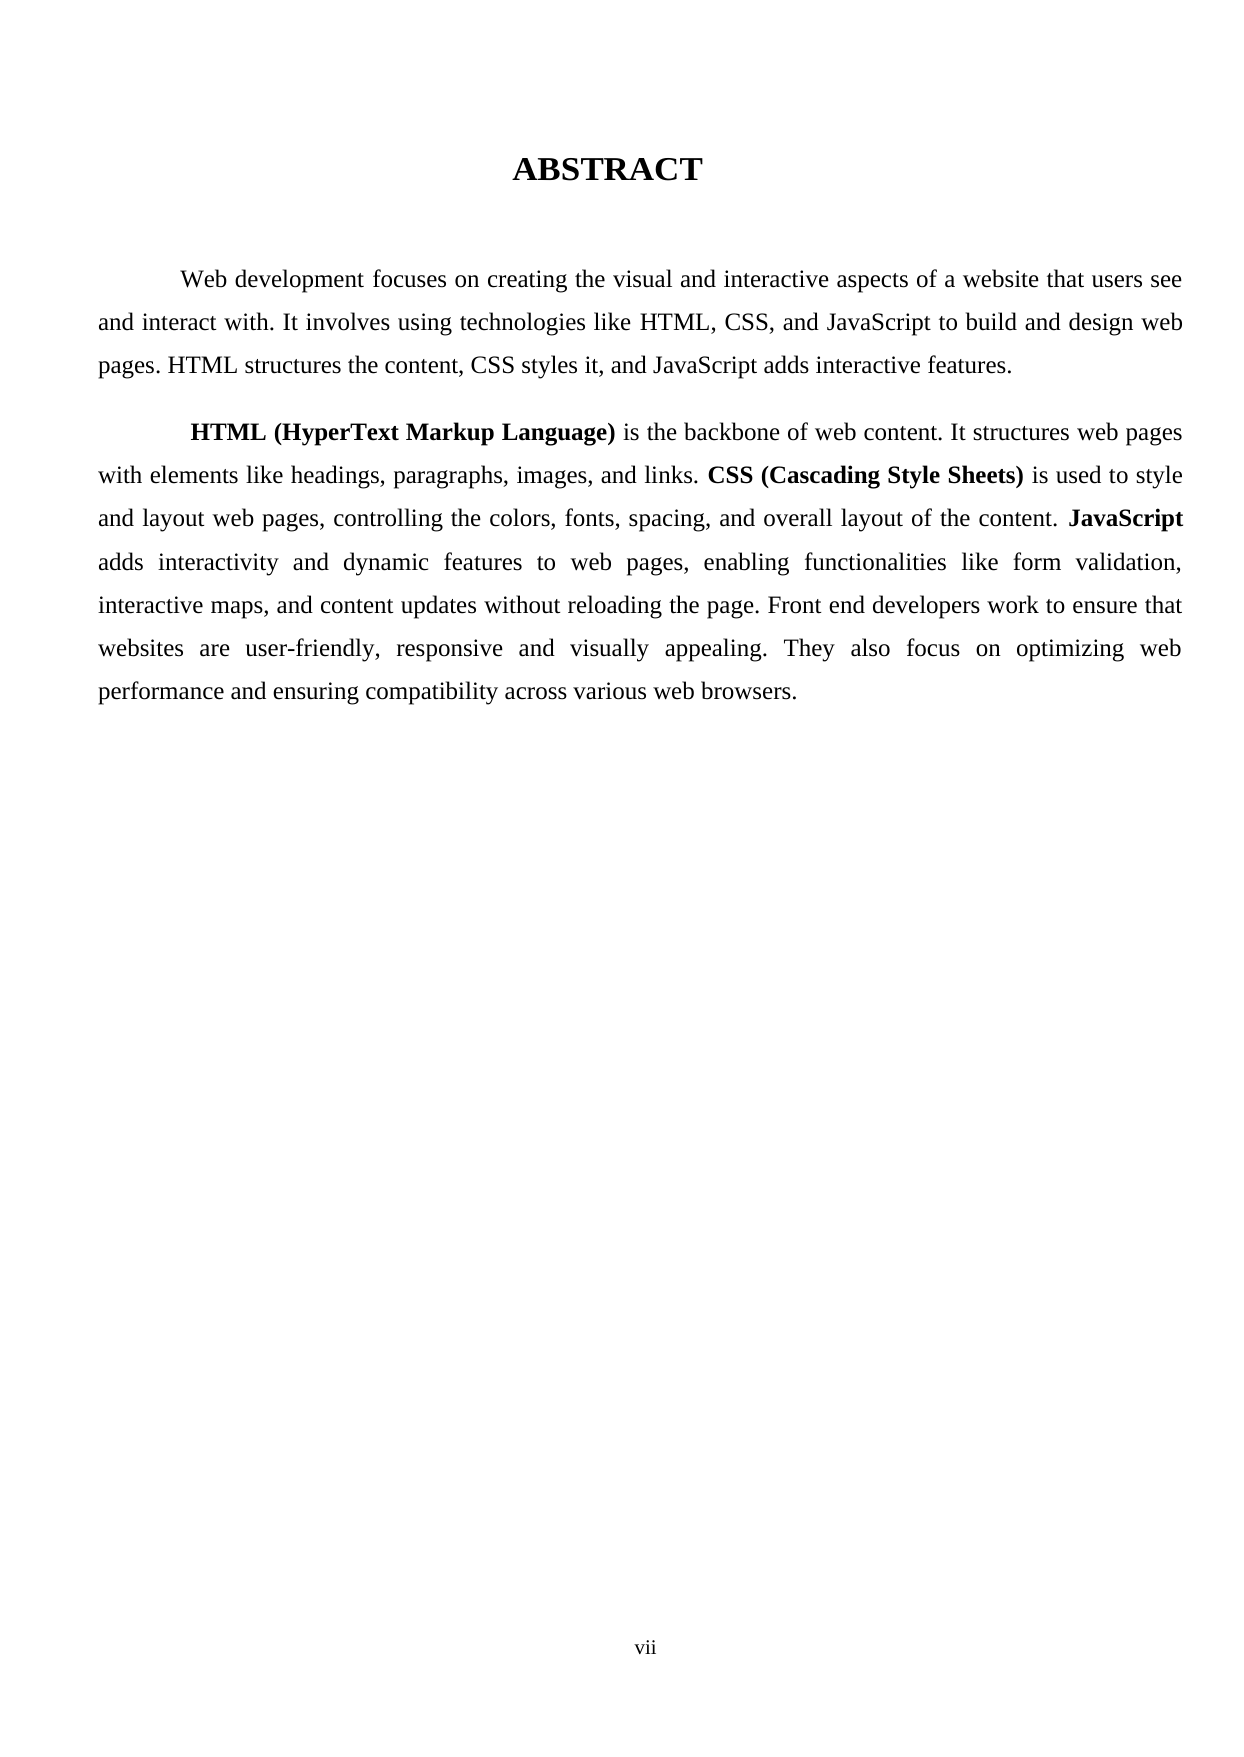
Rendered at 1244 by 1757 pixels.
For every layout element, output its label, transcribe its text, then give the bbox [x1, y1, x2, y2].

text HTML (HyperText Markup Language) is the backbone of web content. It structures web pages with elements like headings, paragraphs, images, and links. CSS (Cascading Style Sheets) is used to style and layout web pages, controlling the colors, fonts, spacing, and overall layout of the content. JavaScript adds interactivity and dynamic features to web pages, enabling functionalities like form validation, interactive maps, and content updates without reloading the page. Front end developers work to ensure that websites are user-friendly, responsive and visually appealing. They also focus on optimizing web performance and ensuring compatibility across various web browsers. [98, 417, 1183, 705]
subtitle ABSTRACT [188, 149, 1009, 188]
text Web development focuses on creating the visual and interactive aspects of a website that users see and interact with. It involves using technologies like HTML, CSS, and JavaScript to build and design web pages. HTML structures the content, CSS styles it, and JavaScript adds interactive features. [98, 264, 1183, 379]
